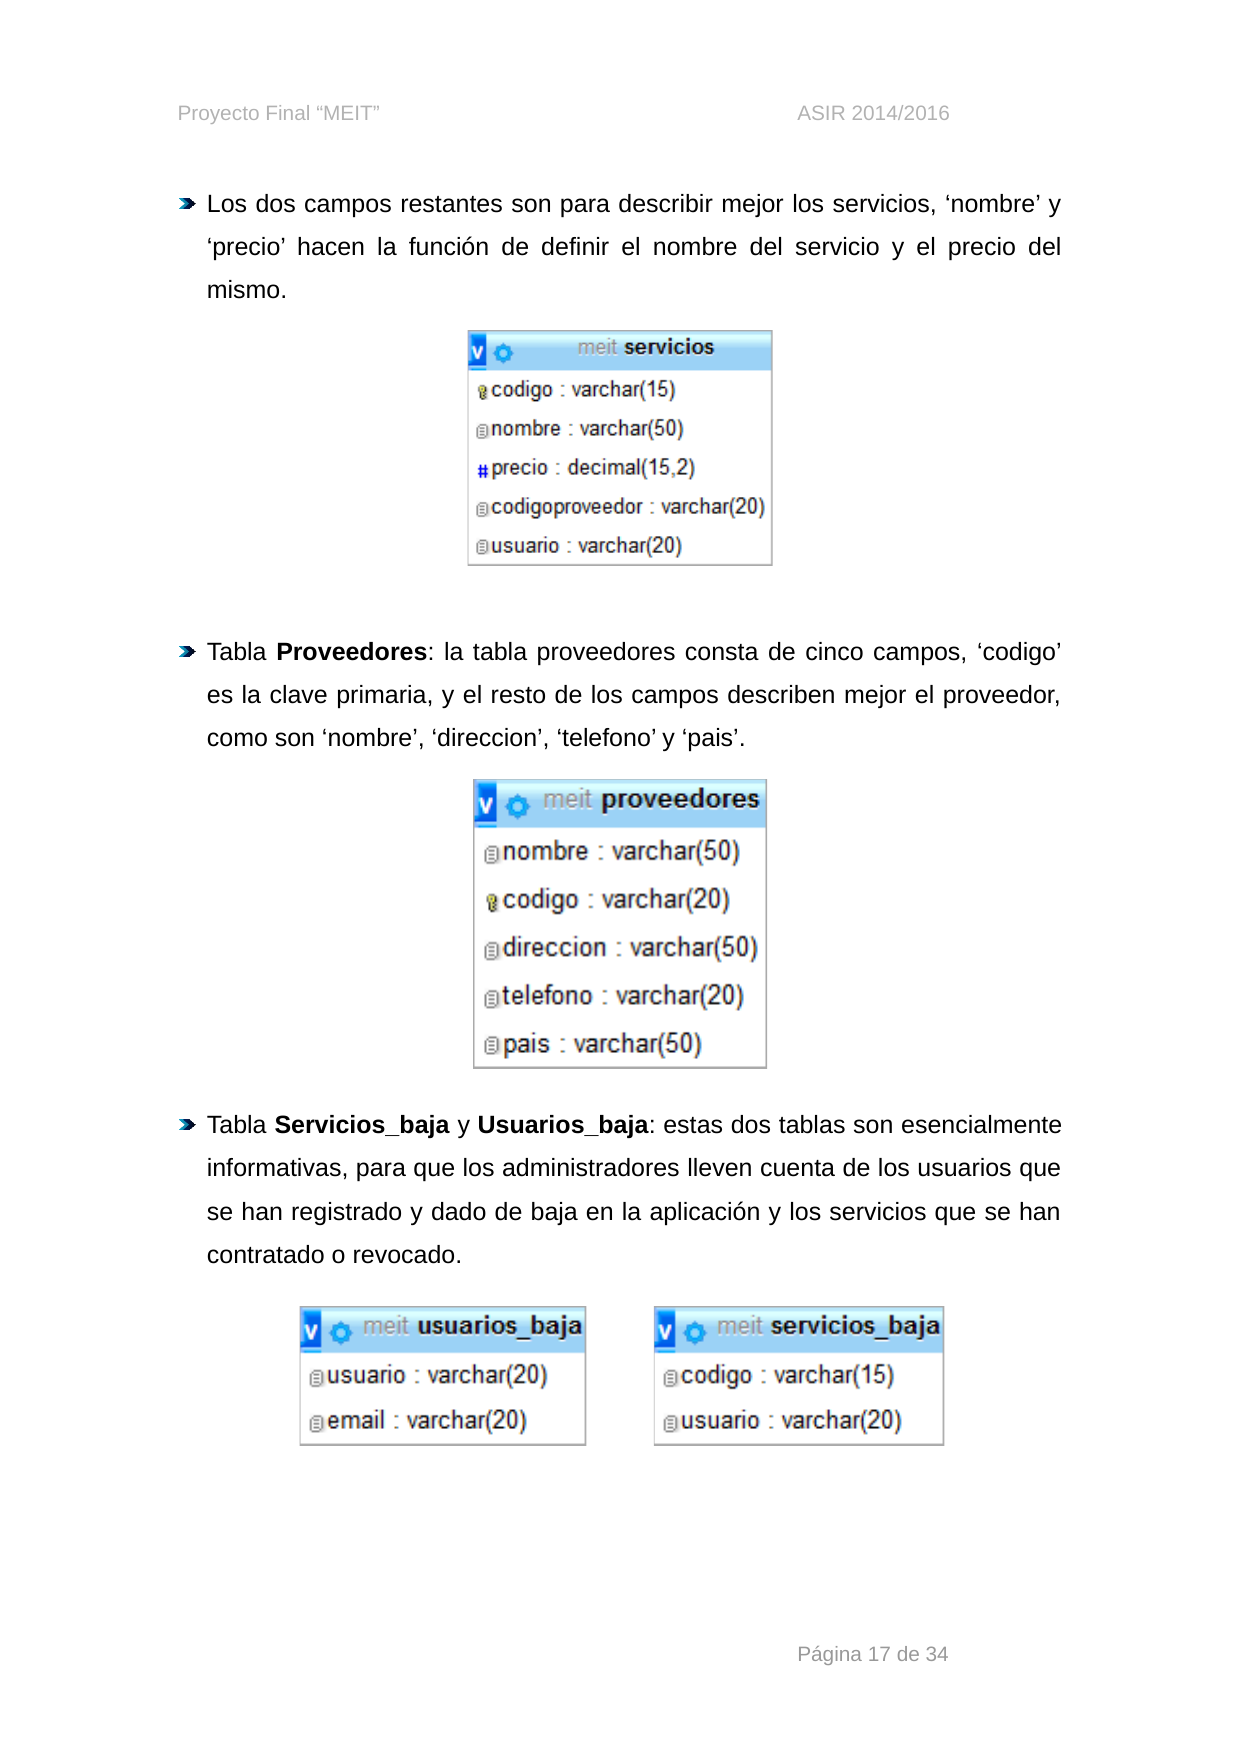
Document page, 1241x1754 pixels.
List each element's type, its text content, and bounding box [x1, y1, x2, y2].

picture [299, 1306, 587, 1446]
list Los dos campos restantes son para describir mejor los servicios, ‘nombre’ y ‘precio’ hacen la función de definir el nombre del servicio y el precio del mismo. [177, 189, 1063, 304]
list Tabla Proveedores: la tabla proveedores consta de cinco campos, ‘codigo’ es la clave primaria, y el resto de los campos describen mejor el proveedor, como son ‘nombre’, ‘direccion’, ‘telefono’ y ‘pais’. [177, 637, 1063, 752]
picture [467, 330, 773, 566]
picture [473, 779, 768, 1069]
picture [653, 1306, 945, 1446]
list Tabla Servicios_baja y Usuarios_baja: estas dos tablas son esencialmente informativas, para que los administradores lleven cuenta de los usuarios que se han registrado y dado de baja en la aplicación y los servicios que se han contratado o revocado. [177, 1110, 1063, 1268]
